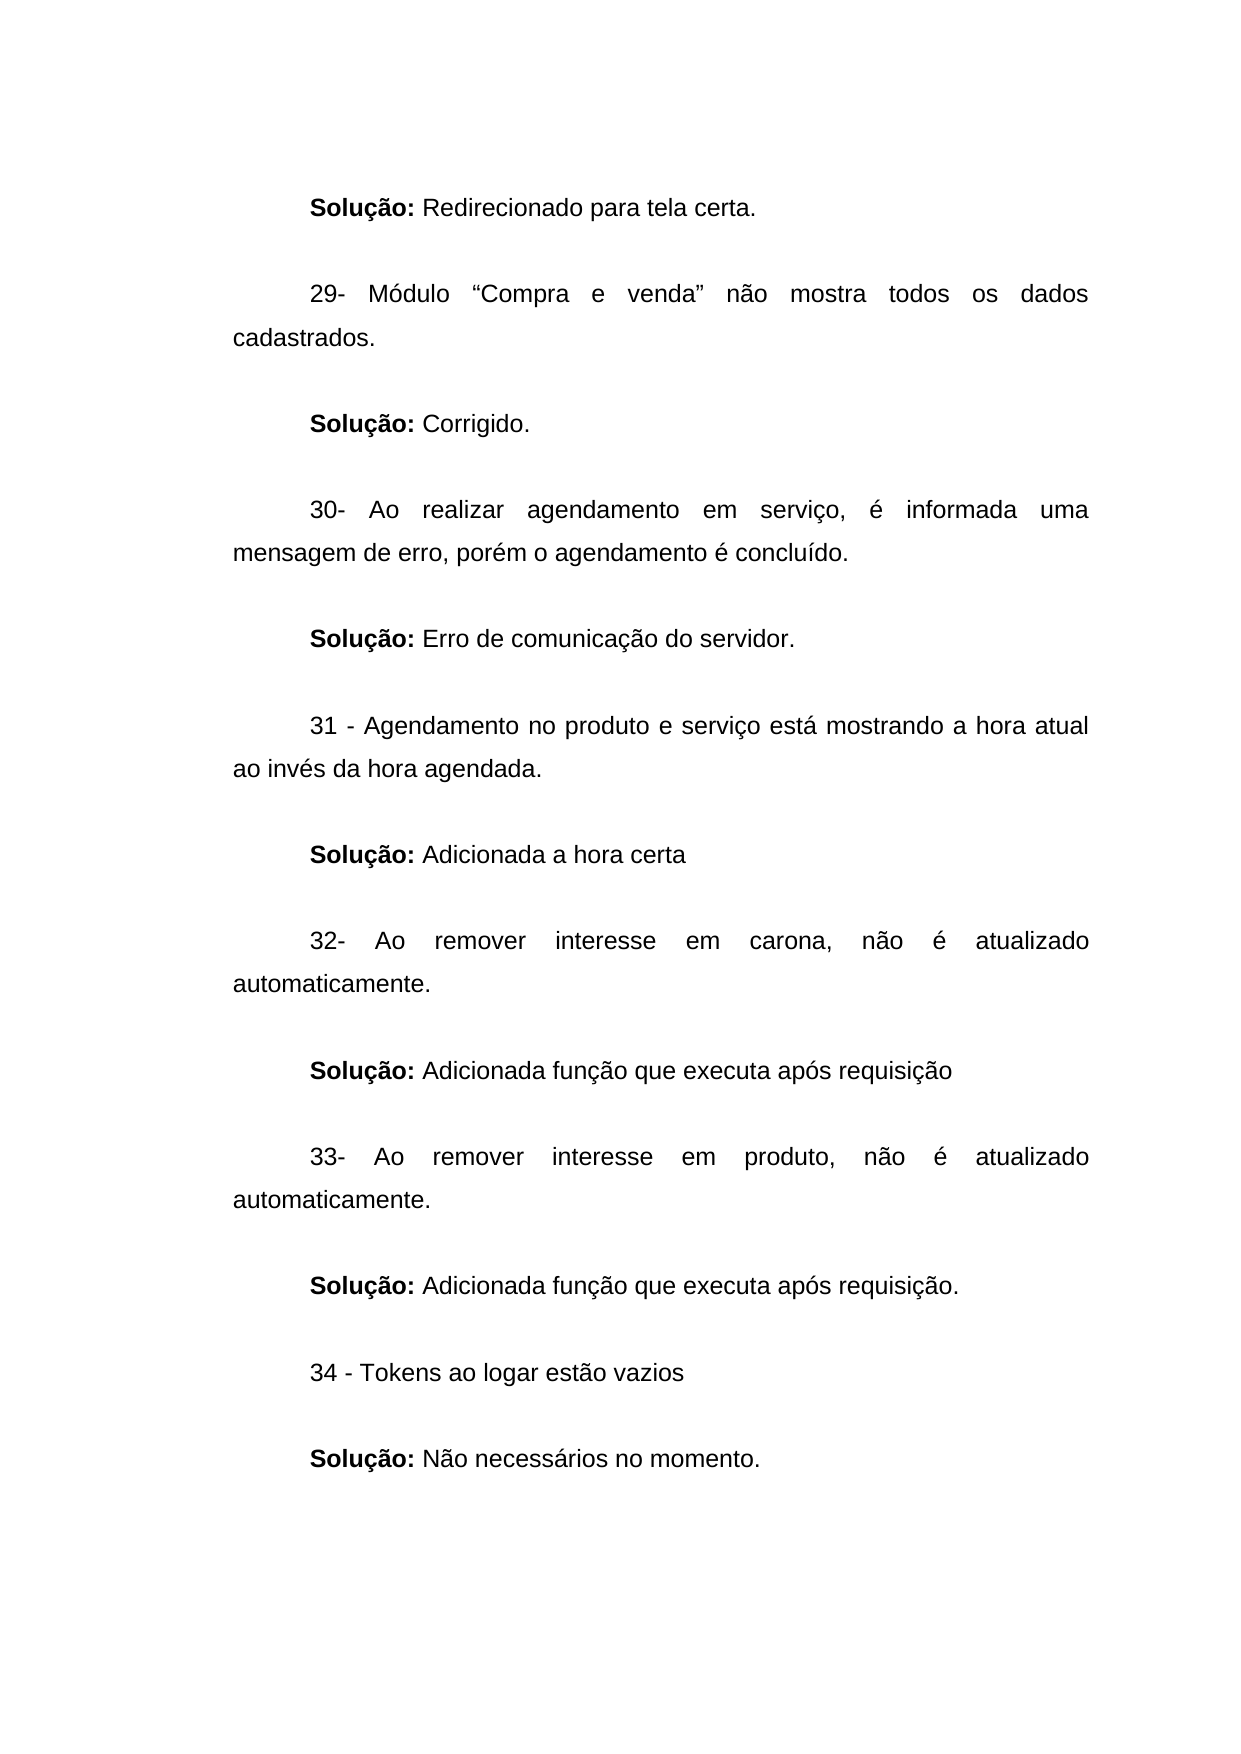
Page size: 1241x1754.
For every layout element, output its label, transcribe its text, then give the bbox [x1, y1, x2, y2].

text Solução: Redirecionado para tela certa. [233, 193, 1090, 222]
text Solução: Adicionada função que executa após requisição. [233, 1271, 1090, 1300]
text Solução: Adicionada função que executa após requisição [233, 1056, 1090, 1084]
text Solução: Não necessários no momento. [233, 1444, 1090, 1472]
text 32- Ao remover interesse em carona, não é atualizado automaticamente. [233, 926, 1090, 998]
text Solução: Erro de comunicação do servidor. [233, 624, 1090, 653]
text 33- Ao remover interesse em produto, não é atualizado automaticamente. [233, 1142, 1090, 1214]
text 30- Ao realizar agendamento em serviço, é informada uma mensagem de erro, porém o agendamento é concluído. [233, 495, 1090, 567]
text 34 - Tokens ao logar estão vazios [233, 1357, 1090, 1386]
text 31 - Agendamento no produto e serviço está mostrando a hora atual ao invés da hora agendada. [233, 711, 1090, 782]
text 29- Módulo “Compra e venda” não mostra todos os dados cadastrados. [233, 279, 1090, 351]
text Solução: Corrigido. [233, 409, 1090, 437]
text Solução: Adicionada a hora certa [233, 840, 1090, 869]
